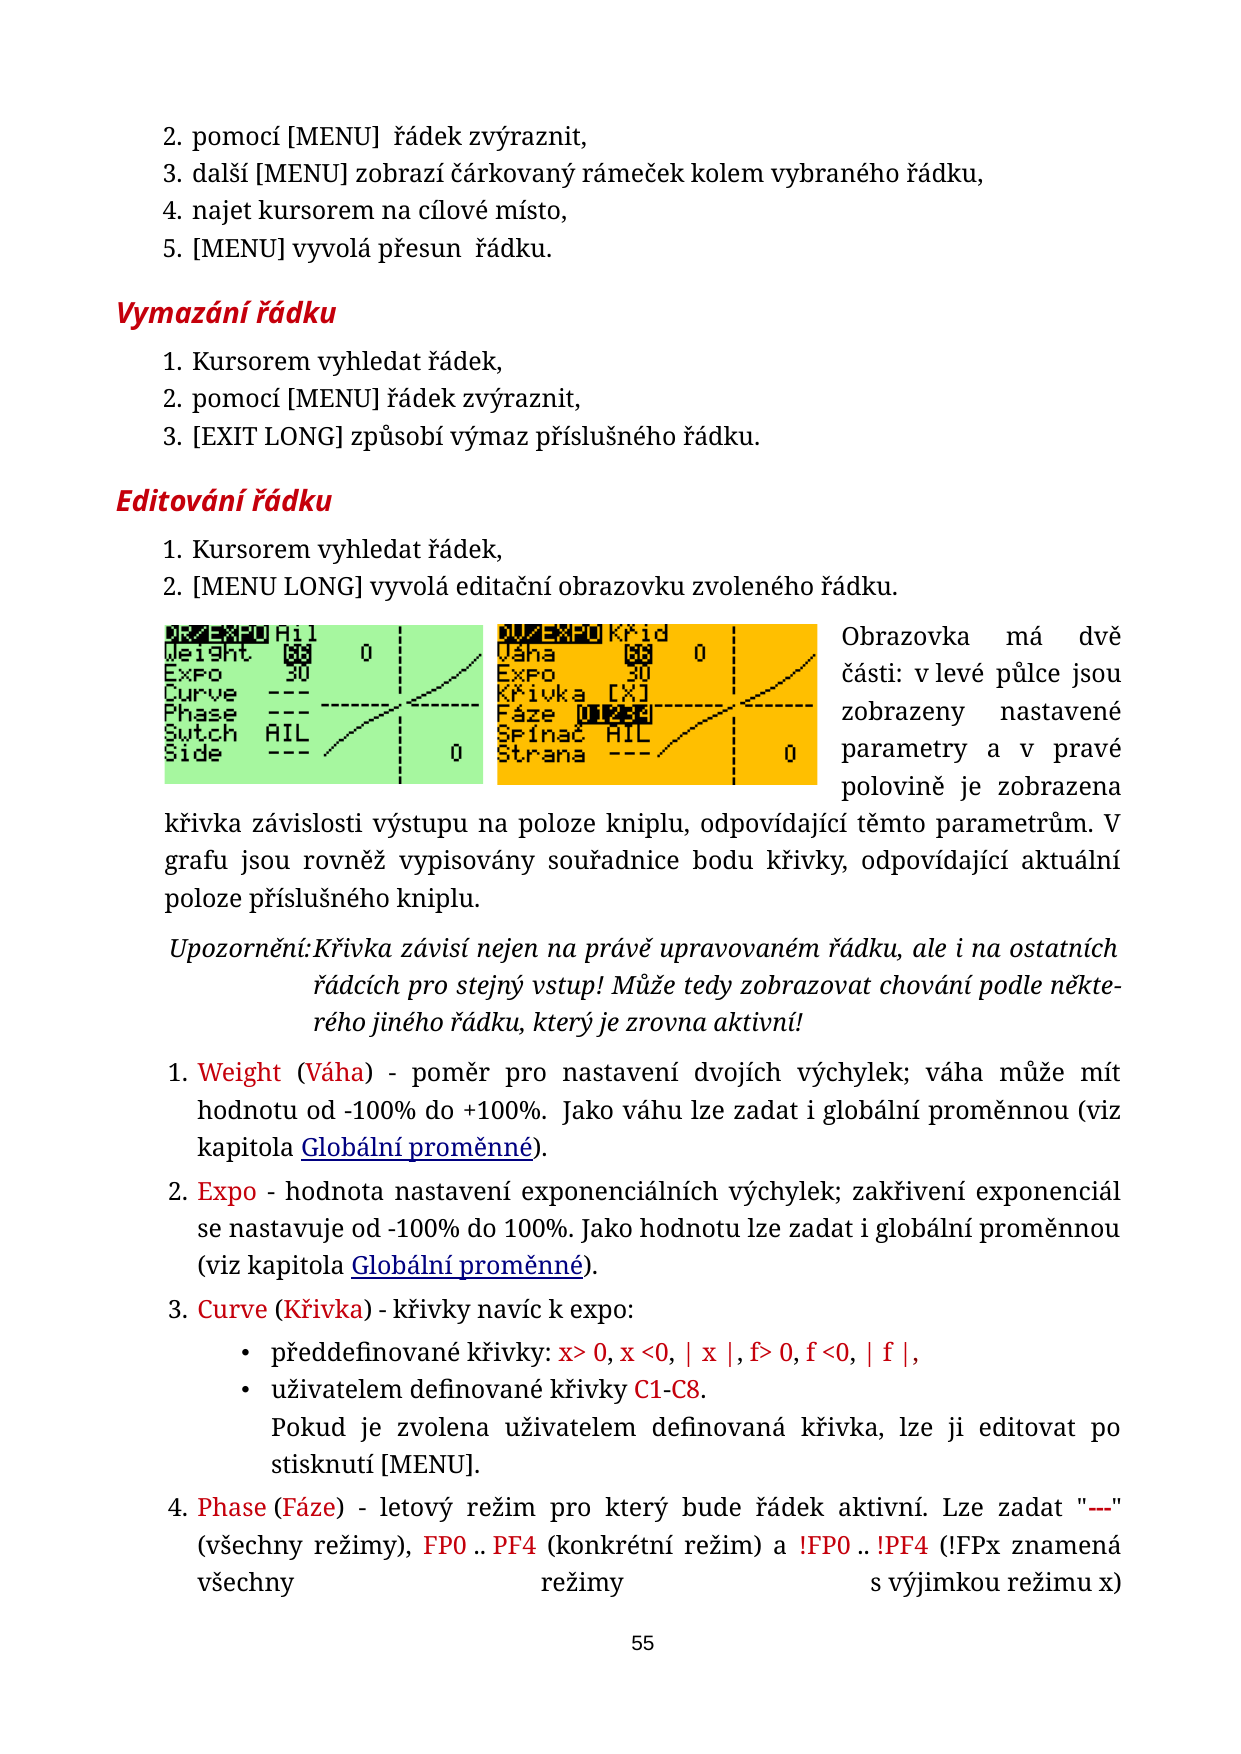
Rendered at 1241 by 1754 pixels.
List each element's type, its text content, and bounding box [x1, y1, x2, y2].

text Obrazovka má dvě části: v levé půlce jsou zobraze­ny nastavené parametry a v pravé polovině je zob­razena křivka závislosti výstupu na poloze kniplu, odpovídající těmto parametrům. V grafu jsou rovněž vypisovány souřadnice bodu křivky, odpovídající aktuální poloze příslušného kniplu. [164, 619, 1122, 914]
list Kursorem vyhledat řádek, [162, 531, 1122, 565]
list Weight (Váha) - poměr pro nastavení dvojích výchylek; váha může mít hodnotu od -100% do +100%. Jako váhu lze zadat i globální proměnnou (viz kapitola Globální proměnné). [168, 1055, 1122, 1164]
subtitle Vymazání řádku [116, 292, 1122, 332]
picture [164, 625, 484, 784]
list [MENU] vyvolá přesun řádku. [162, 230, 1122, 264]
list Kursorem vyhledat řádek, [162, 343, 1122, 377]
list [MENU LONG] vyvolá editační obrazovku zvoleného řádku. [162, 569, 1122, 603]
list [EXIT LONG] způsobí výmaz příslušného řádku. [162, 418, 1122, 452]
list pomocí [MENU] řádek zvýraznit, [162, 381, 1122, 415]
list Phase (Fáze) - letový režim pro který bude řádek aktivní. Lze zadat "---" (všechny režimy), FP0 .. PF4 (konkrétní režim) a !FP0 .. !PF4 (!FPx znamená všechny režimy s výjimkou režimu x) [168, 1490, 1122, 1599]
list pomocí [MENU] řádek zvýraznit, [162, 118, 1122, 152]
list uživatelem definované křivky C1-C8. Pokud je zvolena uživatelem definovaná křivka, lze ji editovat po stisknutí [MENU]. [241, 1372, 1122, 1481]
list Expo - hodnota nastavení exponenciálních výchylek; zakřivení exponenciál se na­stavuje od -100% do 100%. Jako hodnotu lze zadat i globální proměnnou (viz kapi­tola Globální proměnné). [168, 1173, 1122, 1282]
subtitle Editování řádku [116, 480, 1122, 519]
list najet kursorem na cílové místo, [162, 193, 1122, 227]
text Upozornění: Křivka závisí nejen na právě upravovaném řádku, ale i na ostatních řádcích pro stejný vstup! Může tedy zobrazovat chování podle někte­rého jiného řádku, který je zrovna aktivní! [169, 930, 1122, 1039]
list předdefinované křivky: x> 0, x <0, | x |, f> 0, f <0, | f |, [241, 1334, 1122, 1369]
list Curve (Křivka) - křivky navíc k expo: [168, 1291, 1122, 1325]
picture [497, 624, 818, 785]
list další [MENU] zobrazí čárkovaný rámeček kolem vybraného řádku, [162, 156, 1122, 189]
